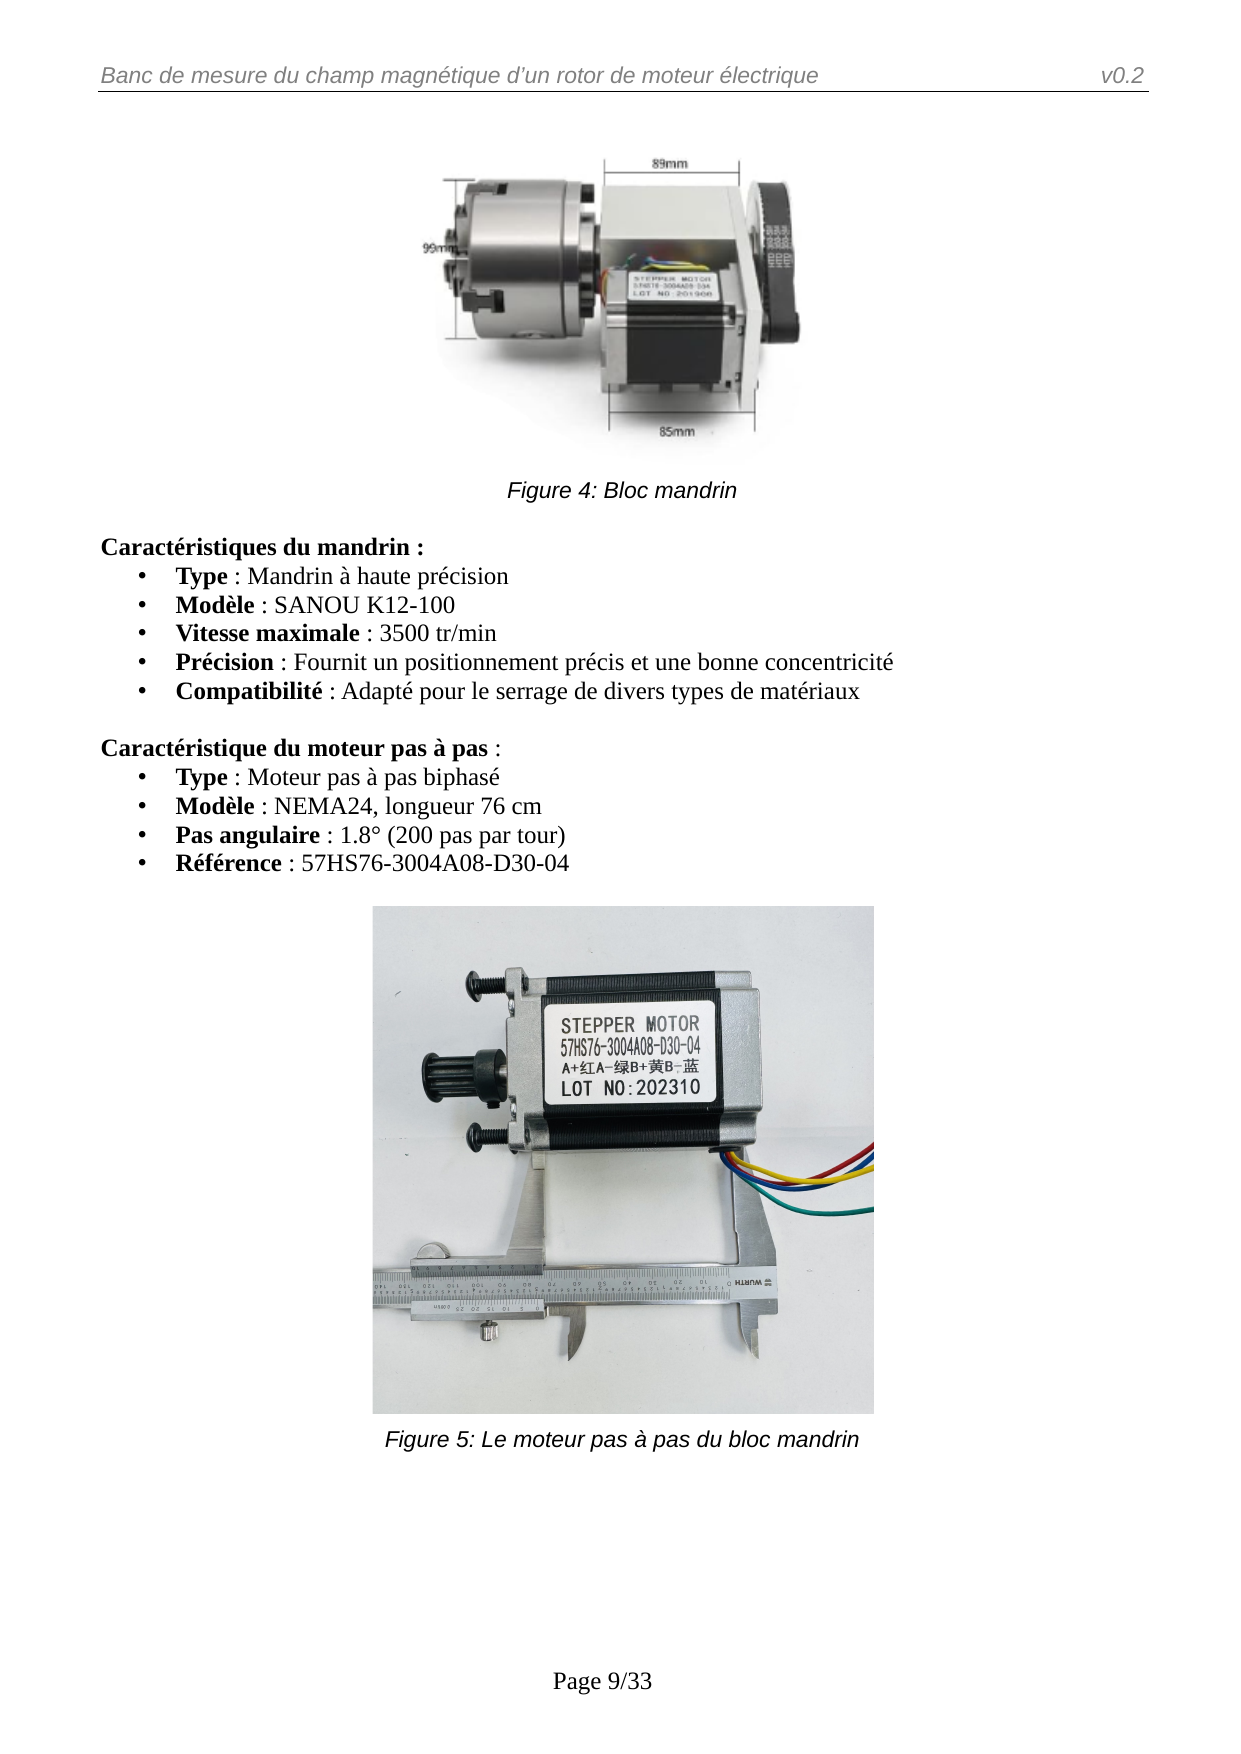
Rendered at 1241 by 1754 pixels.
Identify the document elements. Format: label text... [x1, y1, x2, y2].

picture [372, 906, 874, 1414]
list Modèle : NEMA24, longueur 76 cm [138, 791, 1146, 820]
list Type : Mandrin à haute précision [138, 561, 1146, 590]
list Compatibilité : Adapté pour le serrage de divers types de matériaux [138, 676, 1146, 705]
list Pas angulaire : 1.8° (200 pas par tour) [138, 820, 1146, 848]
list Vitesse maximale : 3500 tr/min [138, 618, 1146, 647]
list Type : Moteur pas à pas biphasé [138, 762, 1146, 791]
text Caractéristique du moteur pas à pas : [100, 733, 1146, 762]
list Référence : 57HS76-3004A08-D30-04 [138, 848, 1146, 877]
picture [416, 133, 830, 465]
text Figure 4: Bloc mandrin [416, 465, 830, 503]
text Caractéristiques du mandrin : [100, 532, 1146, 561]
list Figure 5: Le moteur pas à pas du bloc mandrin [370, 918, 876, 1452]
list Précision : Fournit un positionnement précis et une bonne concentricité [138, 647, 1146, 676]
list Modèle : SANOU K12-100 [138, 590, 1146, 618]
